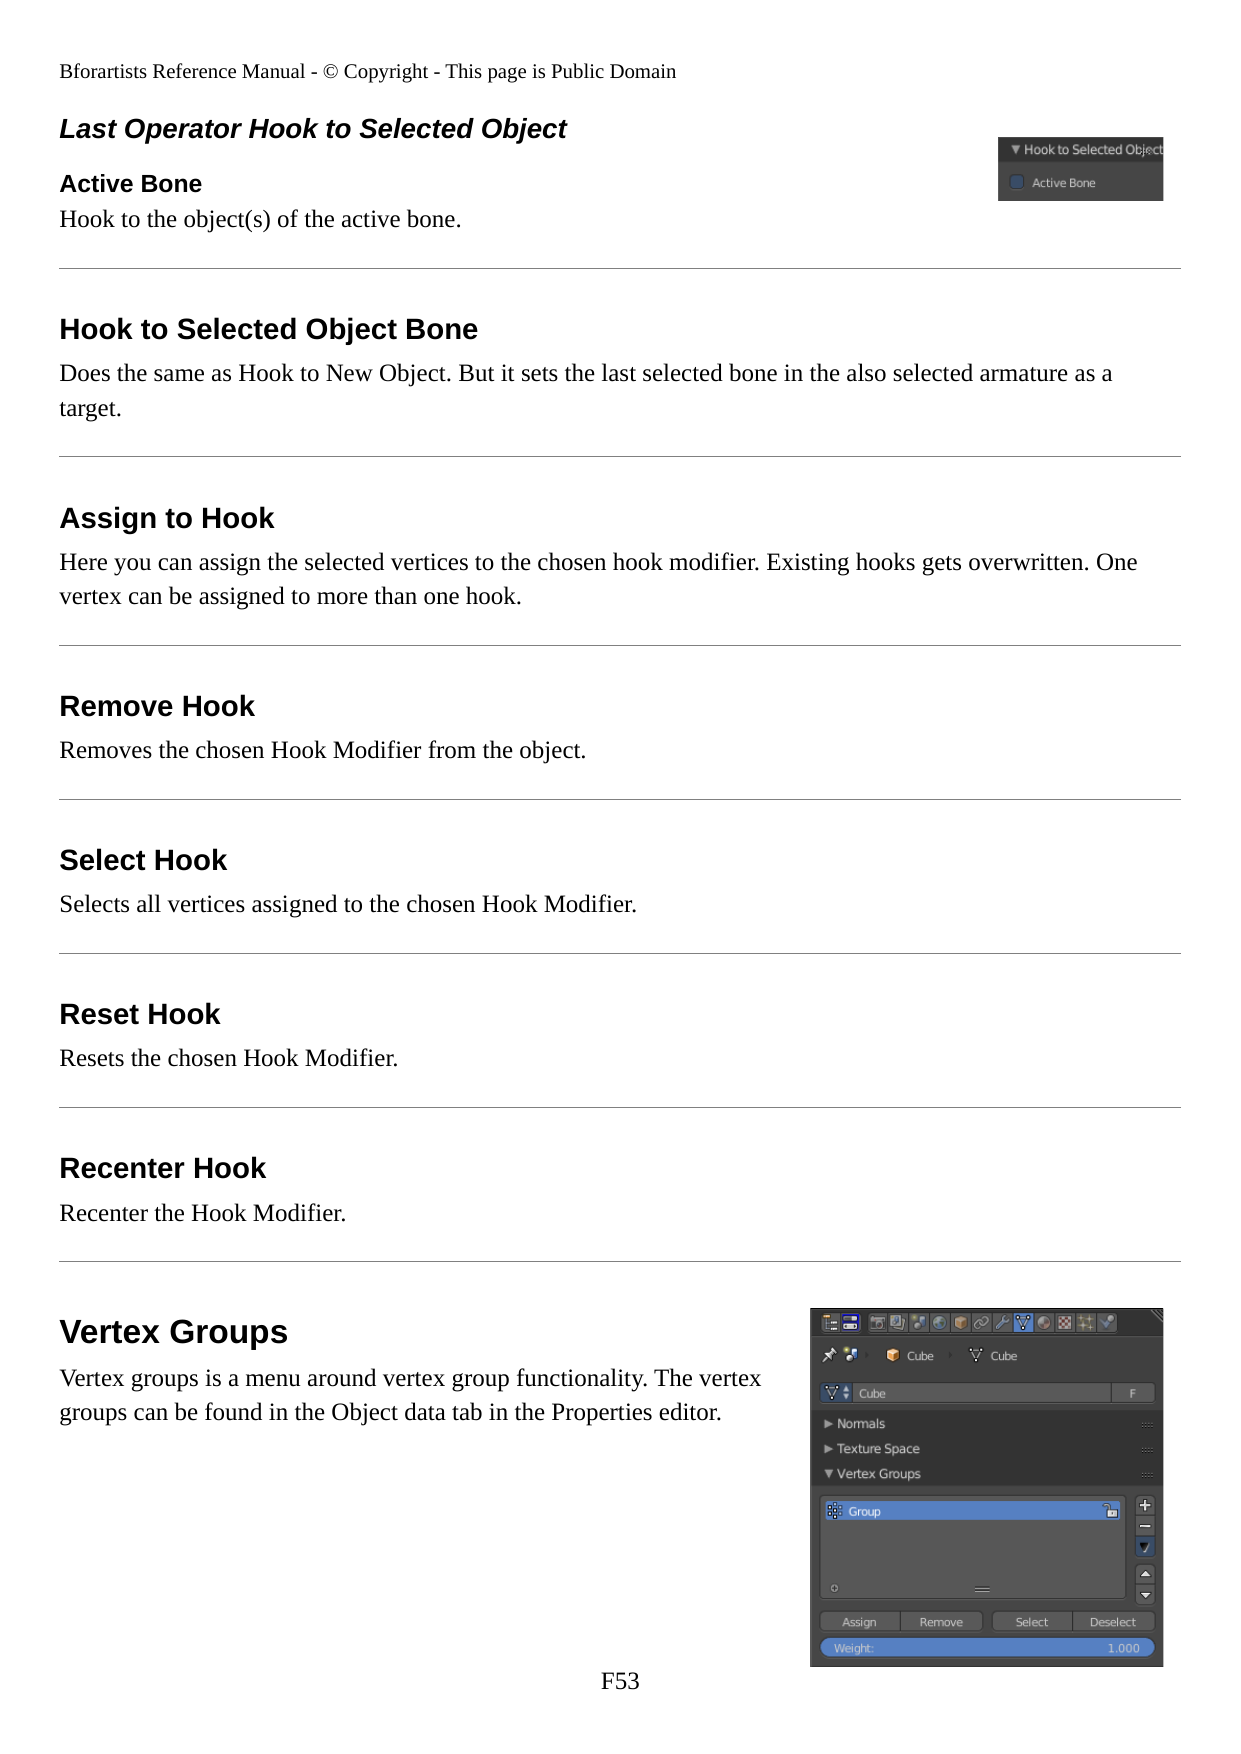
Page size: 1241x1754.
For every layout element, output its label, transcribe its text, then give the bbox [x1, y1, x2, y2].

text Vertex groups is a menu around vertex group functionality. The vertex groups can be found in the Object data tab in the Properties editor. [59, 1363, 810, 1426]
subtitle [1164, 1312, 1181, 1350]
text Hook to the object(s) of the active bone. [59, 204, 1181, 233]
subtitle [1164, 169, 1181, 198]
subtitle Active Bone [59, 169, 998, 198]
subtitle Reset Hook [59, 997, 1181, 1031]
subtitle Last Operator Hook to Selected Object [59, 113, 1181, 144]
subtitle Assign to Hook [59, 501, 1181, 534]
subtitle Recenter Hook [59, 1151, 1181, 1185]
text Here you can assign the selected vertices to the chosen hook modifier. Existing hooks gets overwritten. One vertex can be assigned to more than one hook. [59, 547, 1181, 610]
text Does the same as Hook to New Object. But it sets the last selected bone in the also selected armature as a target. [59, 358, 1181, 422]
text Removes the chosen Hook Modifier from the object. [59, 735, 1181, 764]
text Recenter the Hook Modifier. [59, 1198, 1181, 1226]
picture [998, 137, 1164, 201]
text Resets the chosen Hook Modifier. [59, 1043, 1181, 1072]
subtitle Hook to Selected Object Bone [59, 312, 1181, 346]
subtitle Vertex Groups [59, 1312, 810, 1350]
subtitle Select Hook [59, 843, 1181, 877]
text Selects all vertices assigned to the chosen Hook Modifier. [59, 889, 1181, 918]
subtitle Remove Hook [59, 689, 1181, 723]
picture [810, 1308, 1164, 1667]
